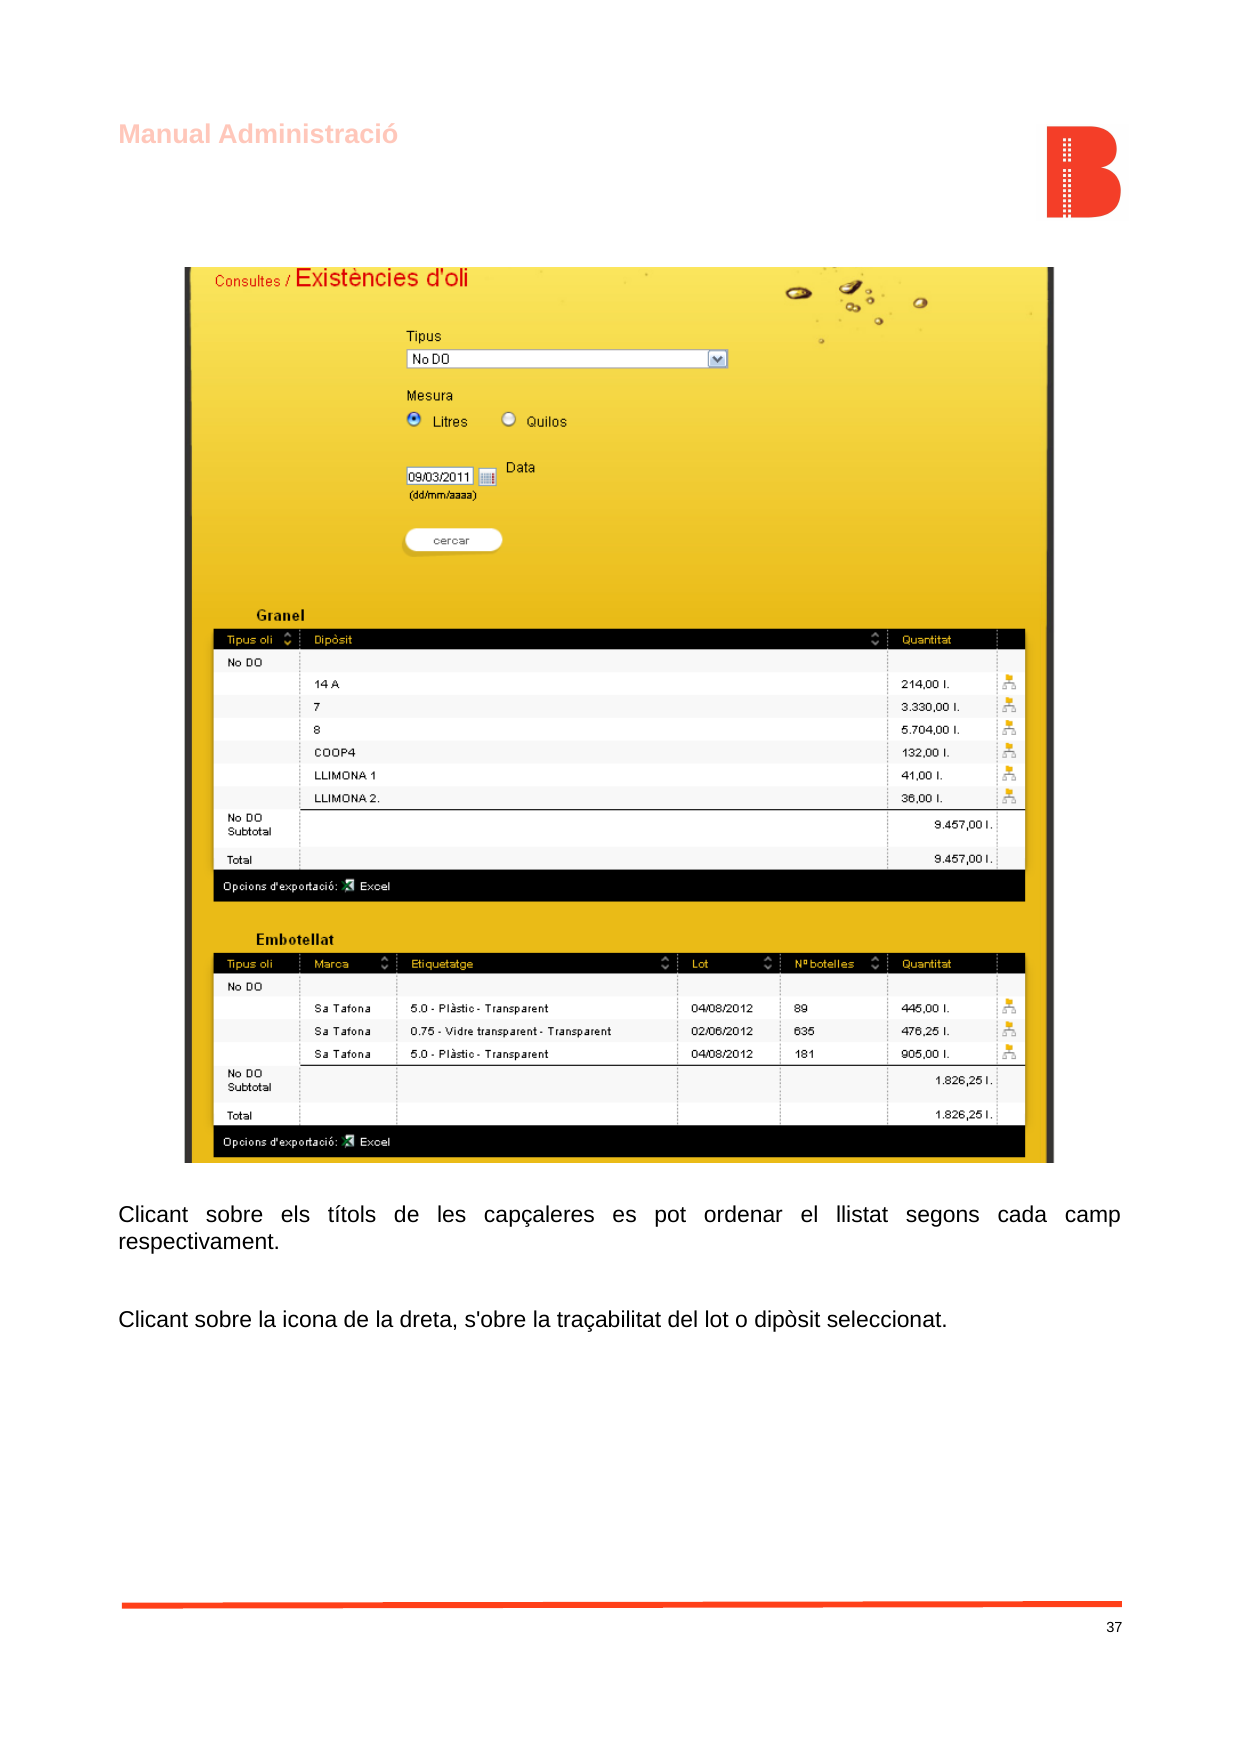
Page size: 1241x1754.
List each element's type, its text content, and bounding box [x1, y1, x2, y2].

text Clicant sobre la icona de la dreta, s'obre la traçabilitat del lot o dipòsit seleccionat. [118, 1306, 1122, 1332]
picture [184, 267, 1056, 1163]
text Clicant sobre els títols de les capçaleres es pot ordenar el llistat segons cada camp respectivament. [118, 1201, 1122, 1254]
picture [1036, 124, 1130, 221]
